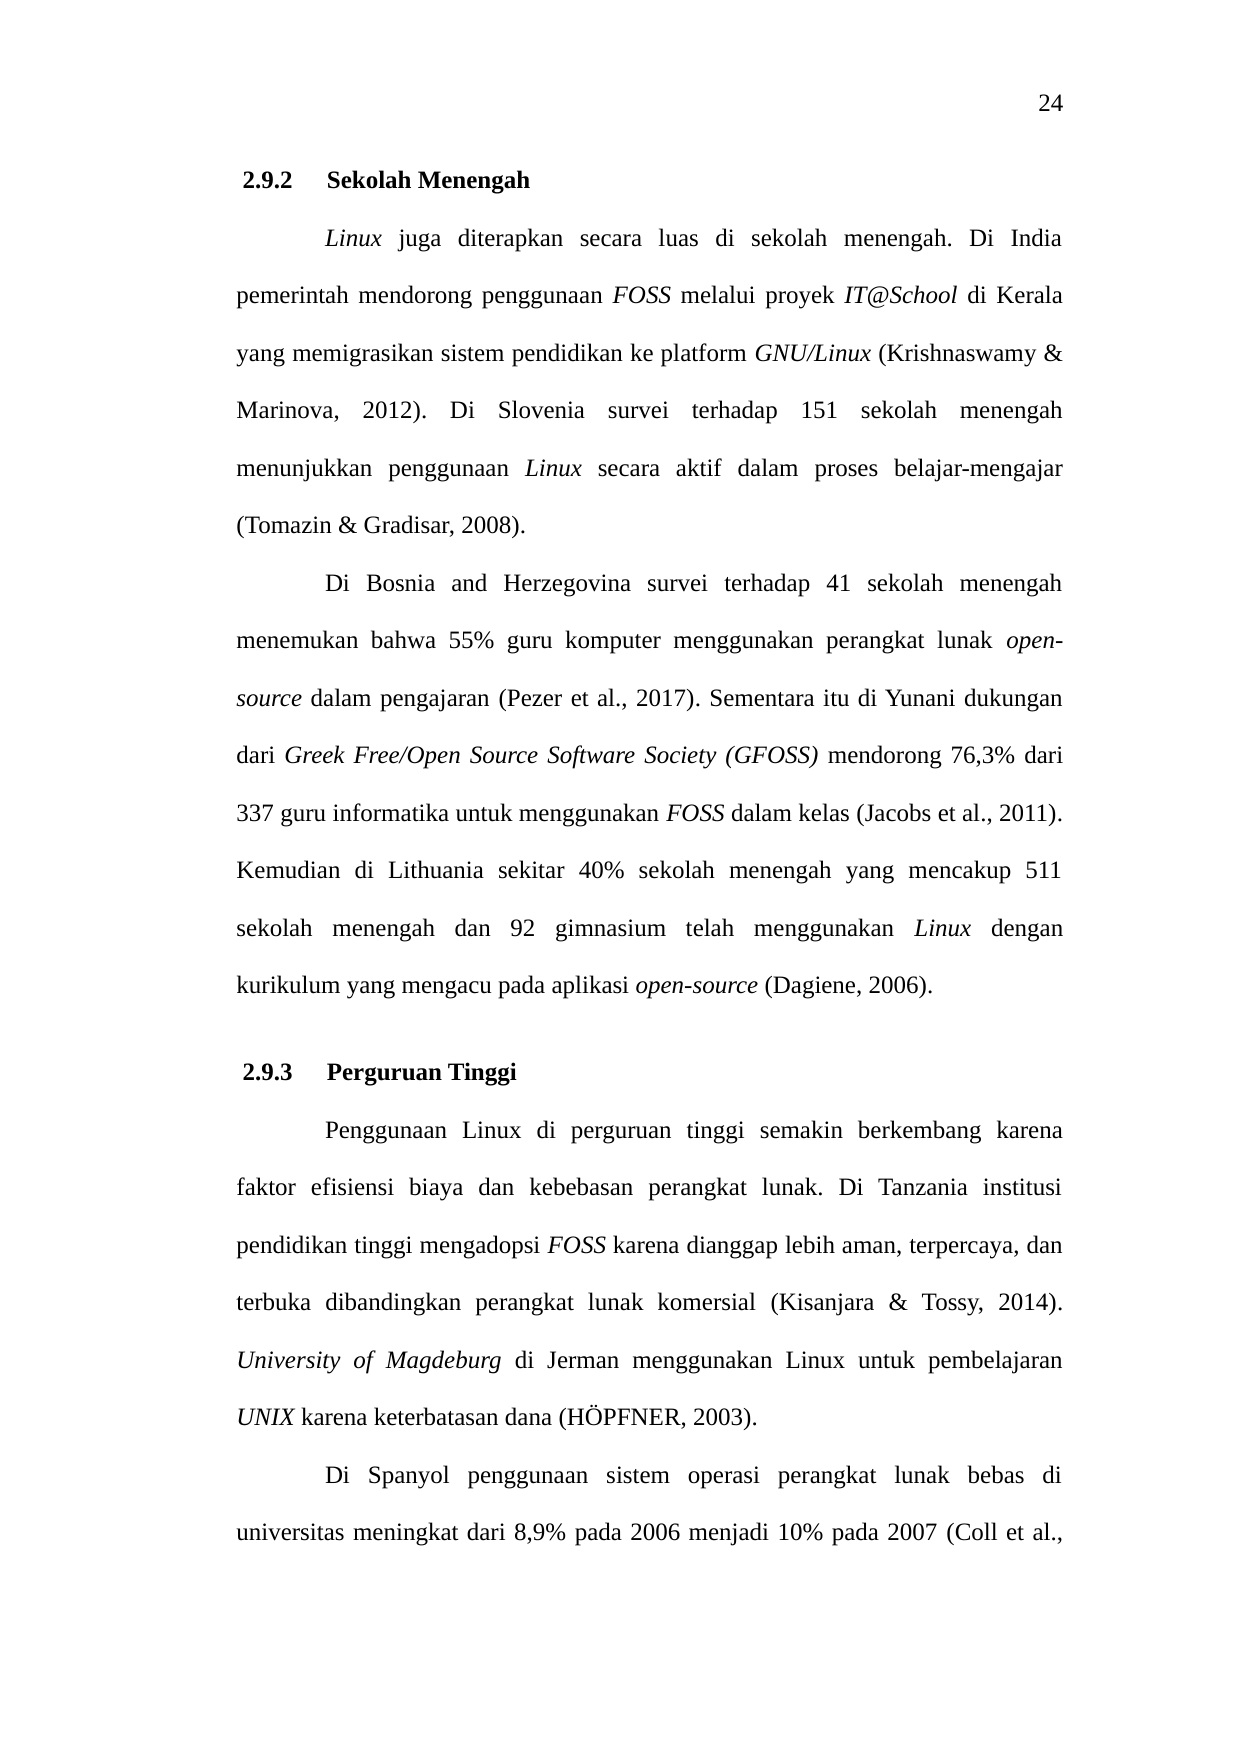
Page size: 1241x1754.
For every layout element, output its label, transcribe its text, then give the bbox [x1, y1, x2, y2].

text Linux juga diterapkan secara luas di sekolah menengah. Di India pemerintah mendorong penggunaan FOSS melalui proyek IT@School di Kerala yang memigrasikan sistem pendidikan ke platform GNU/Linux (Krishnaswamy & Marinova, 2012)⁠. Di Slovenia survei terhadap 151 sekolah menengah menunjukkan penggunaan Linux secara aktif dalam proses belajar-mengajar (Tomazin & Gradisar, 2008)⁠. [236, 223, 1063, 539]
text Di Bosnia and Herzegovina survei terhadap 41 sekolah menengah menemukan bahwa 55% guru komputer menggunakan perangkat lunak open-source dalam pengajaran (Pezer et al., 2017)⁠. Sementara itu di Yunani dukungan dari Greek Free/Open Source Software Society (GFOSS) mendorong 76,3% dari 337 guru informatika untuk menggunakan FOSS dalam kelas (Jacobs et al., 2011)⁠. Kemudian di Lithuania sekitar 40% sekolah menengah yang mencakup 511 sekolah menengah dan 92 gimnasium telah menggunakan Linux dengan kurikulum yang mengacu pada aplikasi open-source (Dagiene, 2006)⁠. [236, 568, 1063, 999]
text Penggunaan Linux di perguruan tinggi semakin berkembang karena faktor efisiensi biaya dan kebebasan perangkat lunak. Di Tanzania institusi pendidikan tinggi mengadopsi FOSS karena dianggap lebih aman, terpercaya, dan terbuka dibandingkan perangkat lunak komersial (Kisanjara & Tossy, 2014)⁠. University of Magdeburg di Jerman menggunakan Linux untuk pembelajaran UNIX karena keterbatasan dana (HÖPFNER, 2003)⁠. [236, 1115, 1063, 1431]
subtitle Sekolah Menengah [236, 165, 1063, 194]
subtitle Perguruan Tinggi [236, 1057, 1063, 1086]
text Di Spanyol penggunaan sistem operasi perangkat lunak bebas di universitas meningkat dari 8,9% pada 2006 menjadi 10% pada 2007 (Coll et al., [236, 1460, 1063, 1546]
